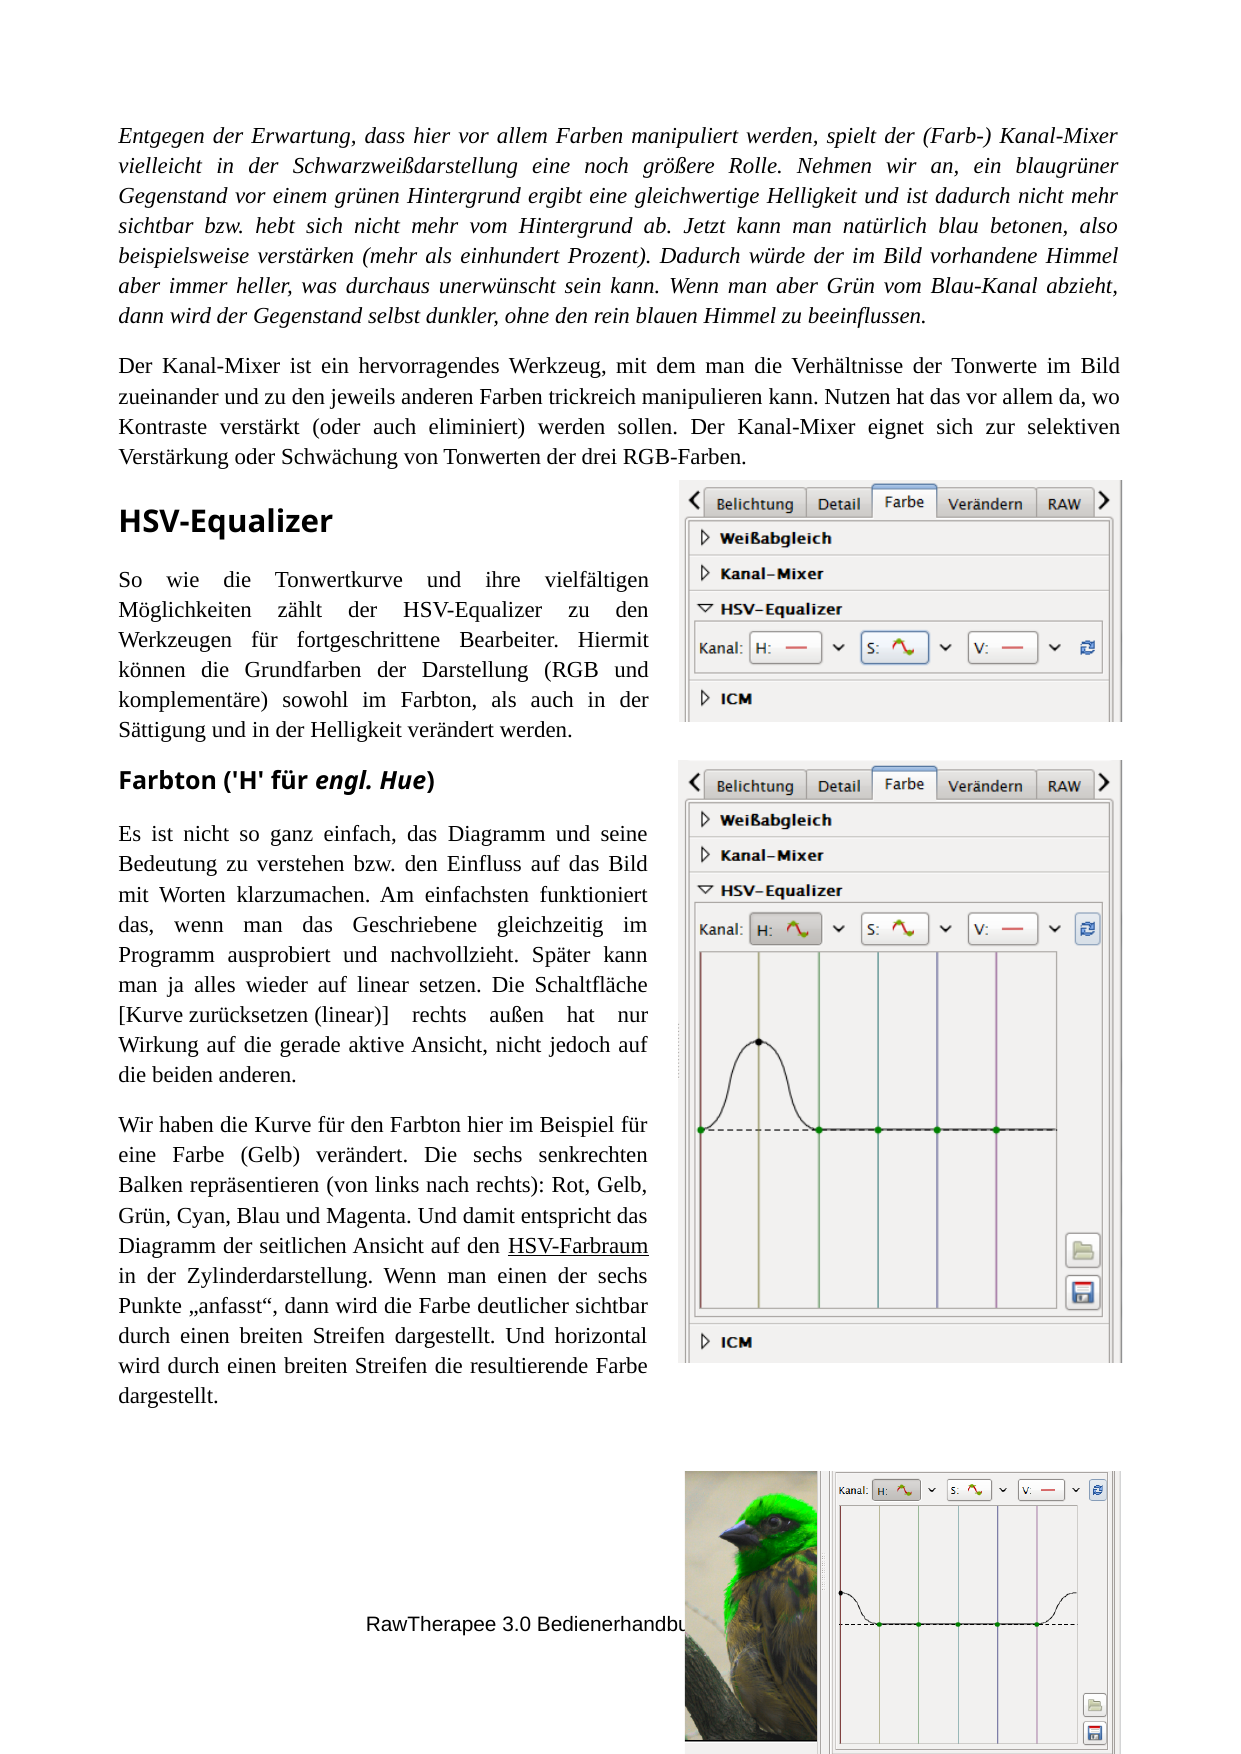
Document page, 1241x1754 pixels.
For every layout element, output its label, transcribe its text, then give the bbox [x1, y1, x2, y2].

picture [684, 1471, 1121, 1754]
text So wie die Tonwertkurve und ihre vielfältigen Möglichkeiten zählt der HSV-Equalizer zu den Werkzeugen für fortgeschrittene Bearbeiter. Hiermit können die Grundfarben der Darstellung (RGB und komplementäre) sowohl im Farbton, als auch in der Sättigung und in der Helligkeit verändert werden. [118, 562, 1122, 743]
text Es ist nicht so ganz einfach, das Diagramm und seine Bedeutung zu verstehen bzw. den Einfluss auf das Bild mit Worten klarzumachen. Am einfachsten funktioniert das, wenn man das Geschriebene gleichzeitig im Programm ausprobiert und nachvollzieht. Später kann man ja alles wieder auf linear setzen. Die Schaltfläche [Kurve zurücksetzen (linear)] rechts außen hat nur Wirkung auf die gerade aktive Ansicht, nicht jedoch auf die beiden anderen. [118, 817, 678, 1088]
text Der Kanal-Mixer ist ein hervorragendes Werkzeug, mit dem man die Verhältnisse der Tonwerte im Bild zueinander und zu den jeweils anderen Farben trickreich manipulieren kann. Nutzen hat das vor allem da, wo Kontraste verstärkt (oder auch eliminiert) werden sollen. Der Kanal-Mixer eignet sich zur selektiven Verstärkung oder Schwächung von Tonwerten der drei RGB-Farben. [118, 349, 1122, 469]
subtitle HSV-Equalizer [118, 499, 679, 542]
picture [679, 480, 1123, 722]
text Wir haben die Kurve für den Farbton hier im Beispiel für eine Farbe (Gelb) verändert. Die sechs senkrechten Balken repräsentieren (von links nach rechts): Rot, Gelb, Grün, Cyan, Blau und Magenta. Und damit entspricht das Diagramm der seitlichen Ansicht auf den HSV-Farbraum in der Zylinderdarstellung. Wenn man einen der sechs Punkte „anfasst“, dann wird die Farbe deutlicher sichtbar durch einen breiten Streifen dargestellt. Und horizontal wird durch einen breiten Streifen die resultierende Farbe dargestellt. [118, 1108, 1122, 1409]
picture [678, 760, 1123, 1363]
subtitle Farbton ('H' für engl. Hue) [118, 763, 678, 797]
text Entgegen der Erwartung, dass hier vor allem Farben manipuliert werden, spielt der (Farb-) Kanal-Mixer vielleicht in der Schwarzweißdarstellung eine noch größere Rolle. Nehmen wir an, ein blaugrüner Gegenstand vor einem grünen Hintergrund ergibt eine gleichwertige Helligkeit und ist dadurch nicht mehr sichtbar bzw. hebt sich nicht mehr vom Hintergrund ab. Jetzt kann man natürlich blau betonen, also beispielsweise verstärken (mehr als einhundert Prozent). Dadurch würde der im Bild vorhandene Himmel aber immer heller, was durchaus unerwünscht sein kann. Wenn man aber Grün vom Blau-Kanal abzieht, dann wird der Gegenstand selbst dunkler, ohne den rein blauen Himmel zu beeinflussen. [118, 118, 1122, 329]
